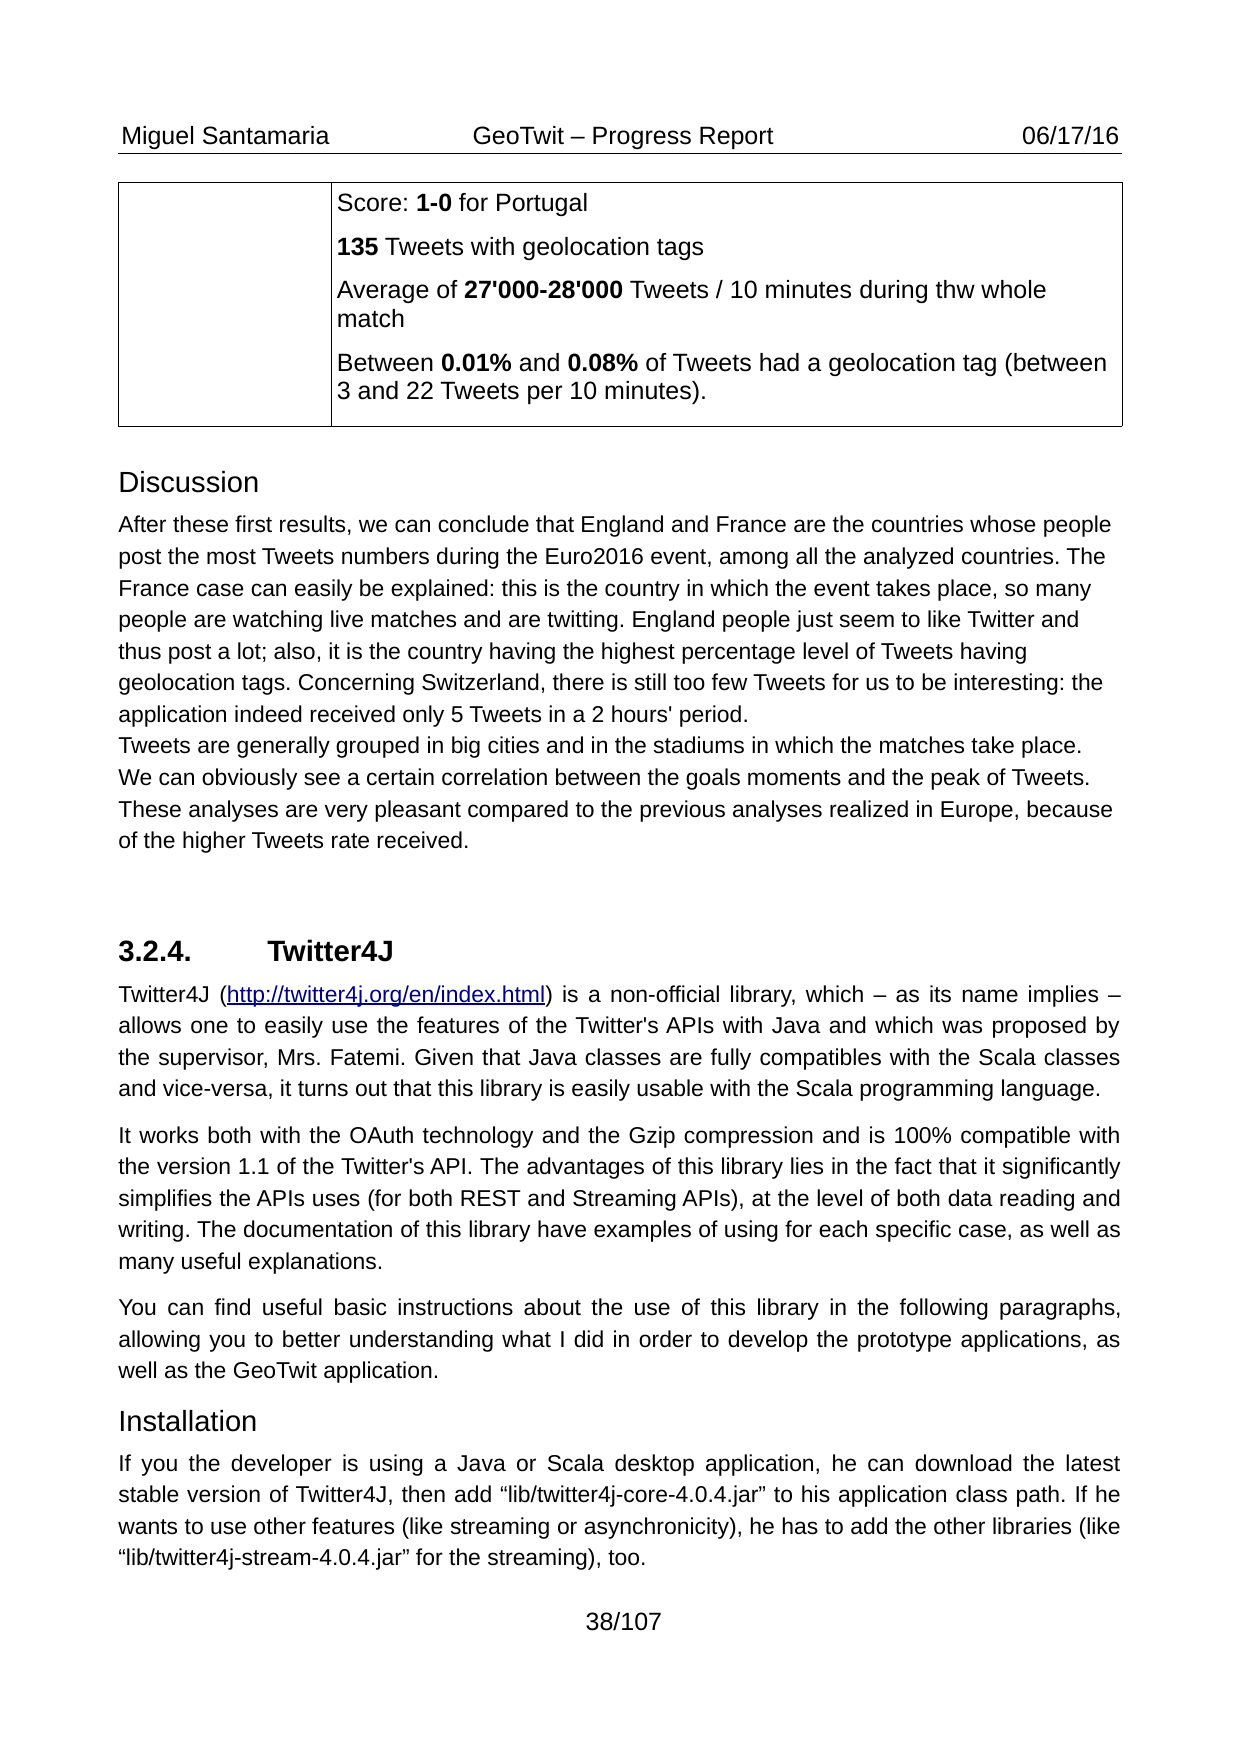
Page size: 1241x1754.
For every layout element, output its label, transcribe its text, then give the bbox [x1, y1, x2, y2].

text Twitter4J (http://twitter4j.org/en/index.html) is a non-official library, which – as its name implies – allows one to easily use the features of the Twitter's APIs with Java and which was proposed by the supervisor, Mrs. Fatemi. Given that Java classes are fully compatibles with the Scala classes and vice-versa, it turns out that this library is easily usable with the Scala programming language. [118, 981, 1122, 1102]
subtitle Installation [118, 1404, 1122, 1437]
text After these first results, we can conclude that England and France are the countries whose people post the most Tweets numbers during the Euro2016 event, among all the analyzed countries. The France case can easily be explained: this is the country in which the event takes place, so many people are watching live matches and are twitting. England people just seem to like Twitter and thus post a lot; also, it is the country having the highest percentage level of Tweets having geolocation tags. Concerning Switzerland, there is still too few Tweets for us to be interesting: the application indeed received only 5 Tweets in a 2 hours' period. Tweets are generally grouped in big cities and in the stadiums in which the matches take place. We can obviously see a certain correlation between the goals moments and the peak of Tweets. These analyses are very pleasant compared to the previous analyses realized in Europe, because of the higher Tweets rate received. [118, 511, 1122, 853]
subtitle Discussion [118, 465, 1122, 499]
table_cell [119, 183, 331, 426]
subtitle Twitter4J [118, 934, 1122, 968]
text If you the developer is using a Java or Scala desktop application, he can download the latest stable version of Twitter4J, then add “lib/twitter4j-core-4.0.4.jar” to his application class path. If he wants to use other features (like streaming or asynchronicity), he has to add the other libraries (like “lib/twitter4j-stream-4.0.4.jar” for the streaming), too. [118, 1450, 1122, 1571]
text You can find useful basic instructions about the use of this library in the following paragraphs, allowing you to better understanding what I did in order to develop the prototype applications, as well as the GeoTwit application. [118, 1294, 1122, 1384]
table_cell Score: 1-0 for Portugal 135 Tweets with geolocation tags Average of 27'000-28'000 Tweets / 10 minutes during thw whole match Between 0.01% and 0.08% of Tweets had a geolocation tag (between 3 and 22 Tweets per 10 minutes). [332, 183, 1122, 426]
text It works both with the OAuth technology and the Gzip compression and is 100% compatible with the version 1.1 of the Twitter's API. The advantages of this library lies in the fact that it significantly simplifies the APIs uses (for both REST and Streaming APIs), at the level of both data reading and writing. The documentation of this library have examples of using for each specific case, as well as many useful explanations. [118, 1122, 1122, 1274]
